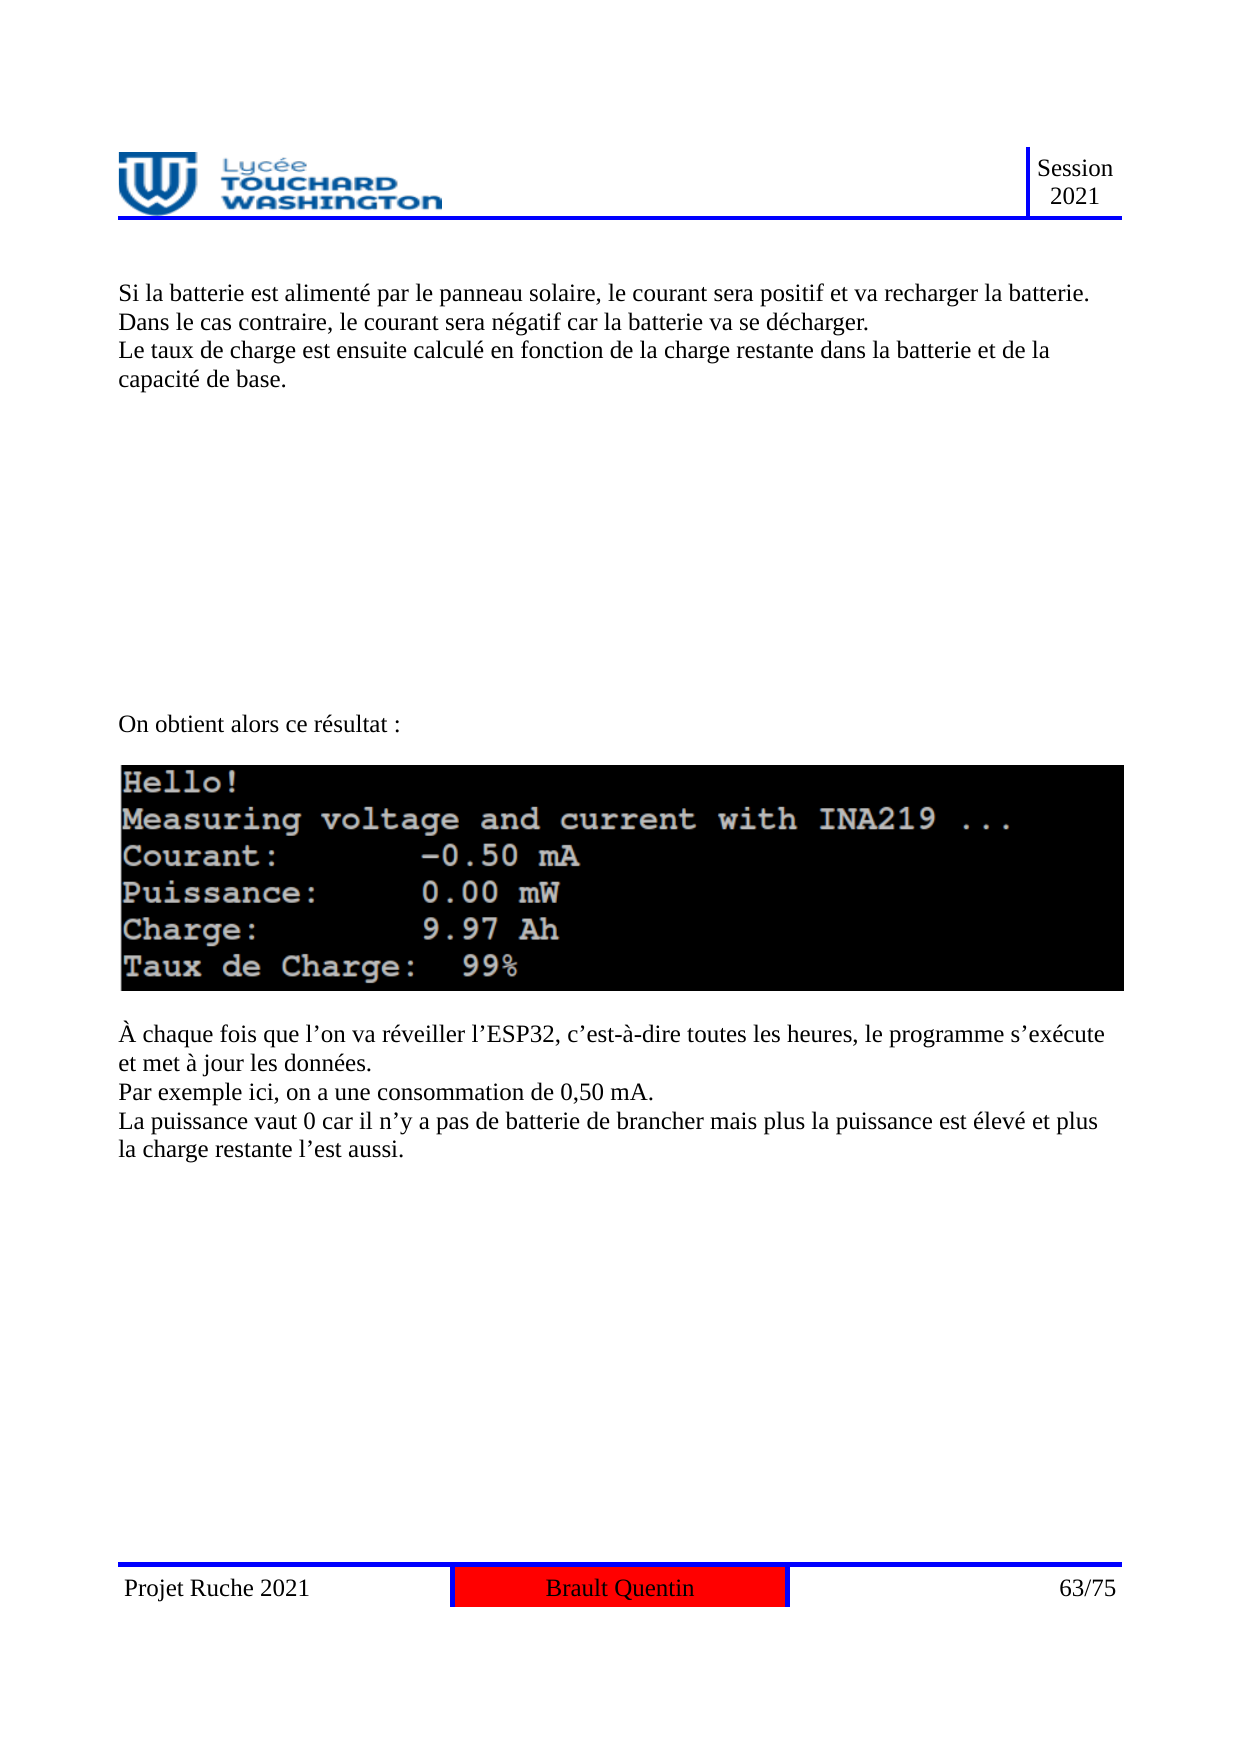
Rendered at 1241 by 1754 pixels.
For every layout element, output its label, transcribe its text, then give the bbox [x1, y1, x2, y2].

text À chaque fois que l’on va réveiller l’ESP32, c’est-à-dire toutes les heures, le programme s’exécute et met à jour les données. Par exemple ici, on a une consommation de 0,50 mA. La puissance vaut 0 car il n’y a pas de batterie de brancher mais plus la puissance est élevé et plus la charge restante l’est aussi. [118, 738, 1122, 1192]
picture [120, 765, 1124, 991]
text Si la batterie est alimenté par le panneau solaire, le courant sera positif et va recharger la batterie. Dans le cas contraire, le courant sera négatif car la batterie va se décharger. Le taux de charge est ensuite calculé en fonction de la charge restante dans la batterie et de la capacité de base. [118, 278, 1122, 393]
picture [118, 152, 442, 216]
text On obtient alors ce résultat : [118, 680, 1122, 738]
